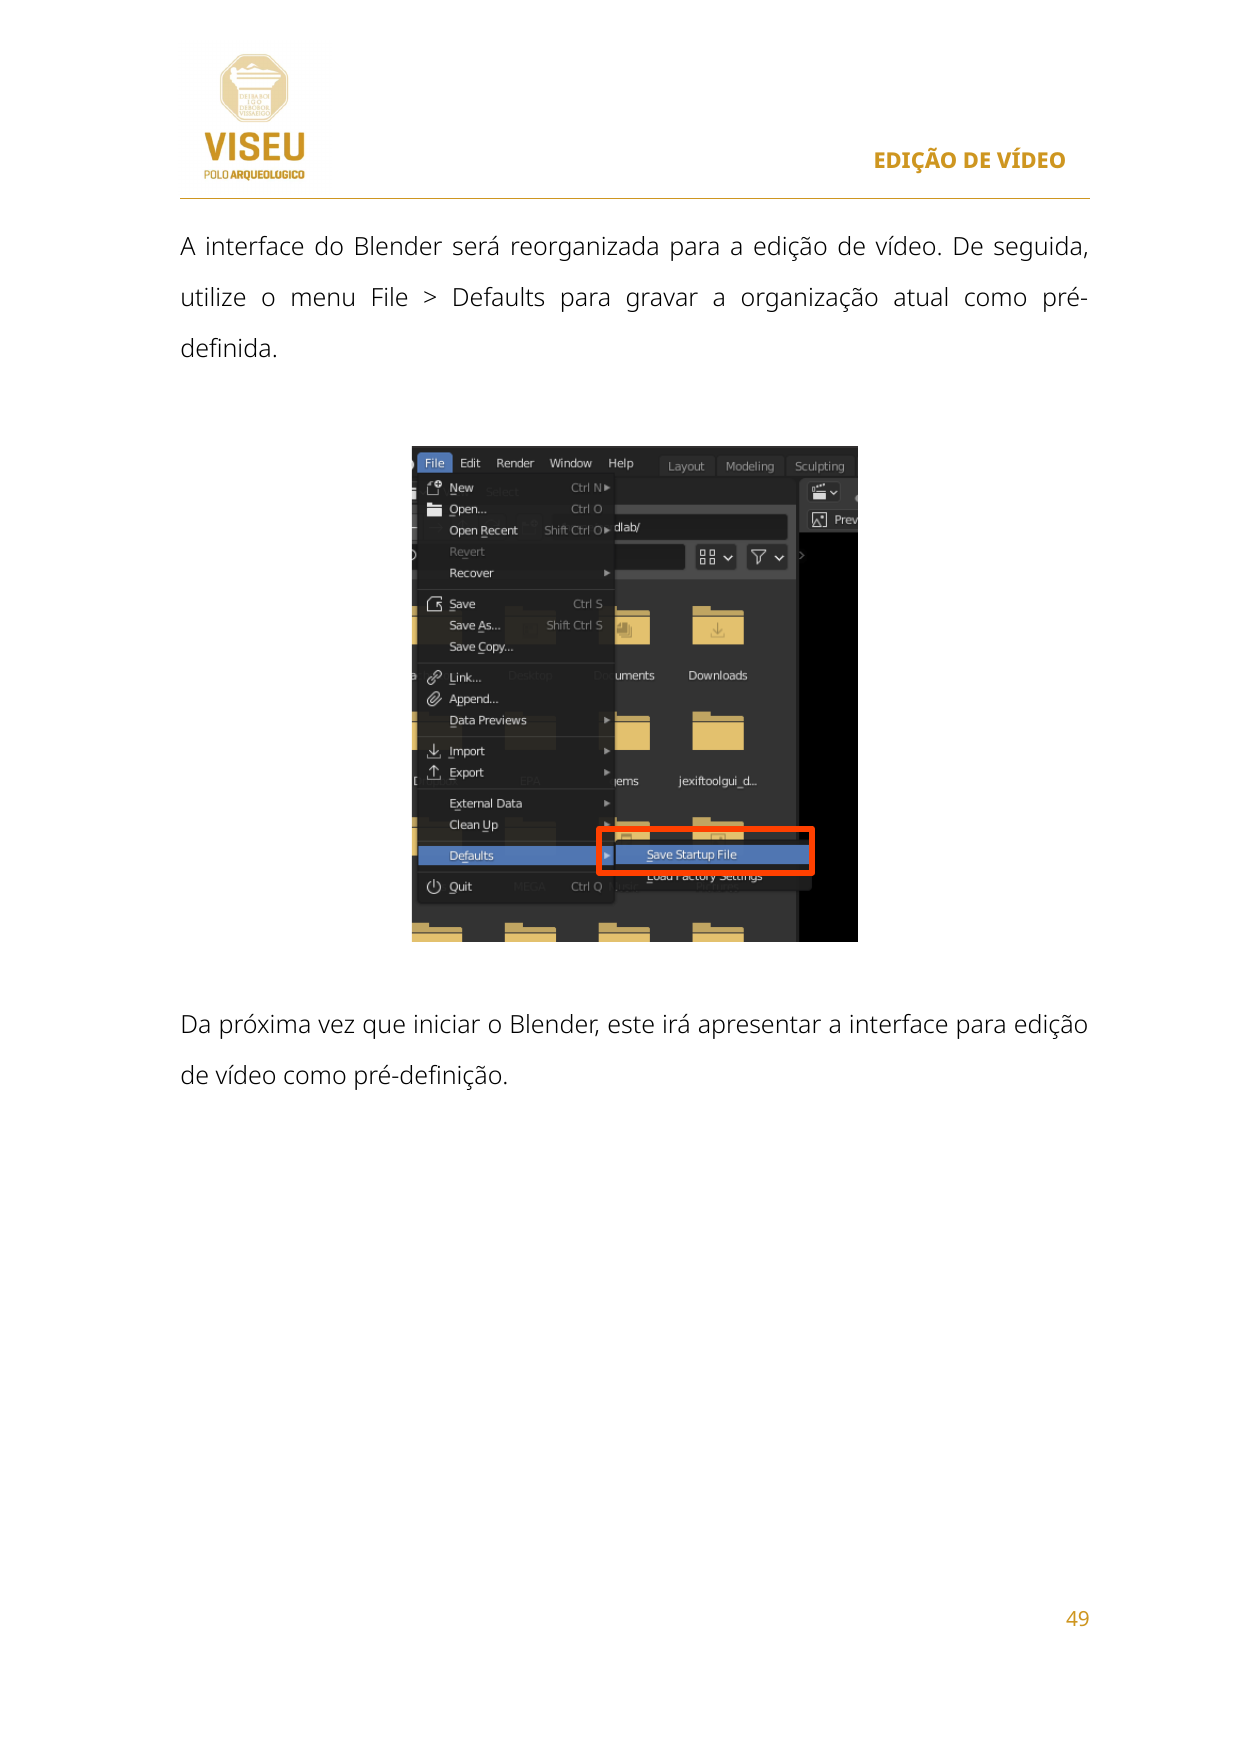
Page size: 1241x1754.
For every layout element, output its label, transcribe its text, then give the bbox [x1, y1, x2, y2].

text A interface do Blender será reorganizada para a edição de vídeo. De seguida, utilize o menu File > Defaults para gravar a organização atual como pré-definida. [180, 228, 1090, 364]
text Da próxima vez que iniciar o Blender, este irá apresentar a interface para edição de vídeo como pré-definição. [180, 1007, 1090, 1092]
picture [411, 446, 858, 942]
